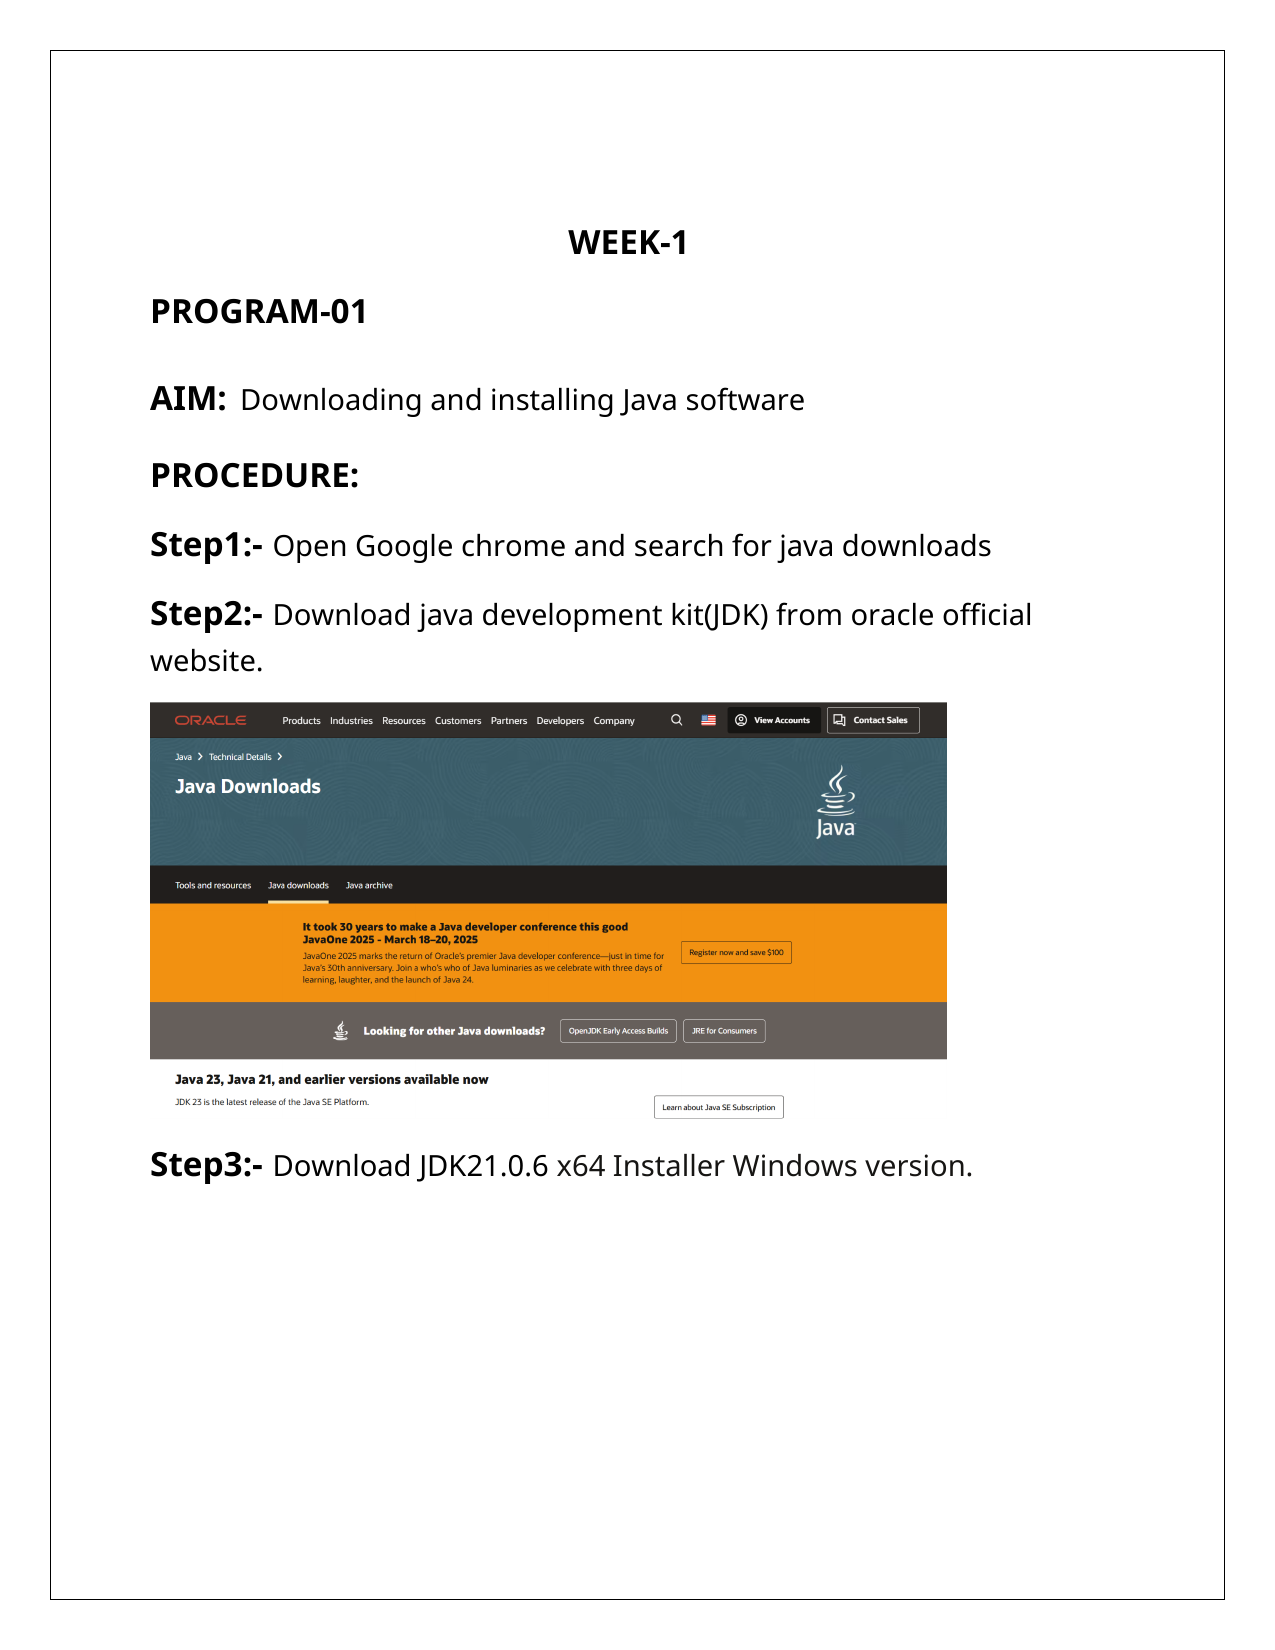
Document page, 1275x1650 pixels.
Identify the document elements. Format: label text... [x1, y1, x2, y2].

text WEEK-1 [525, 219, 1125, 264]
text PROGRAM-01 [150, 288, 1125, 333]
text Step3:- Download JDK21.0.6 x64 Installer Windows version. [150, 1140, 1125, 1186]
text Step1:- Open Google chrome and search for java downloads [150, 520, 1125, 566]
text AIM: Downloading and installing Java software [150, 357, 1125, 425]
text PROCEDURE: [150, 452, 1125, 497]
text Step2:- Download java development kit(JDK) from oracle official website. [150, 589, 1125, 680]
